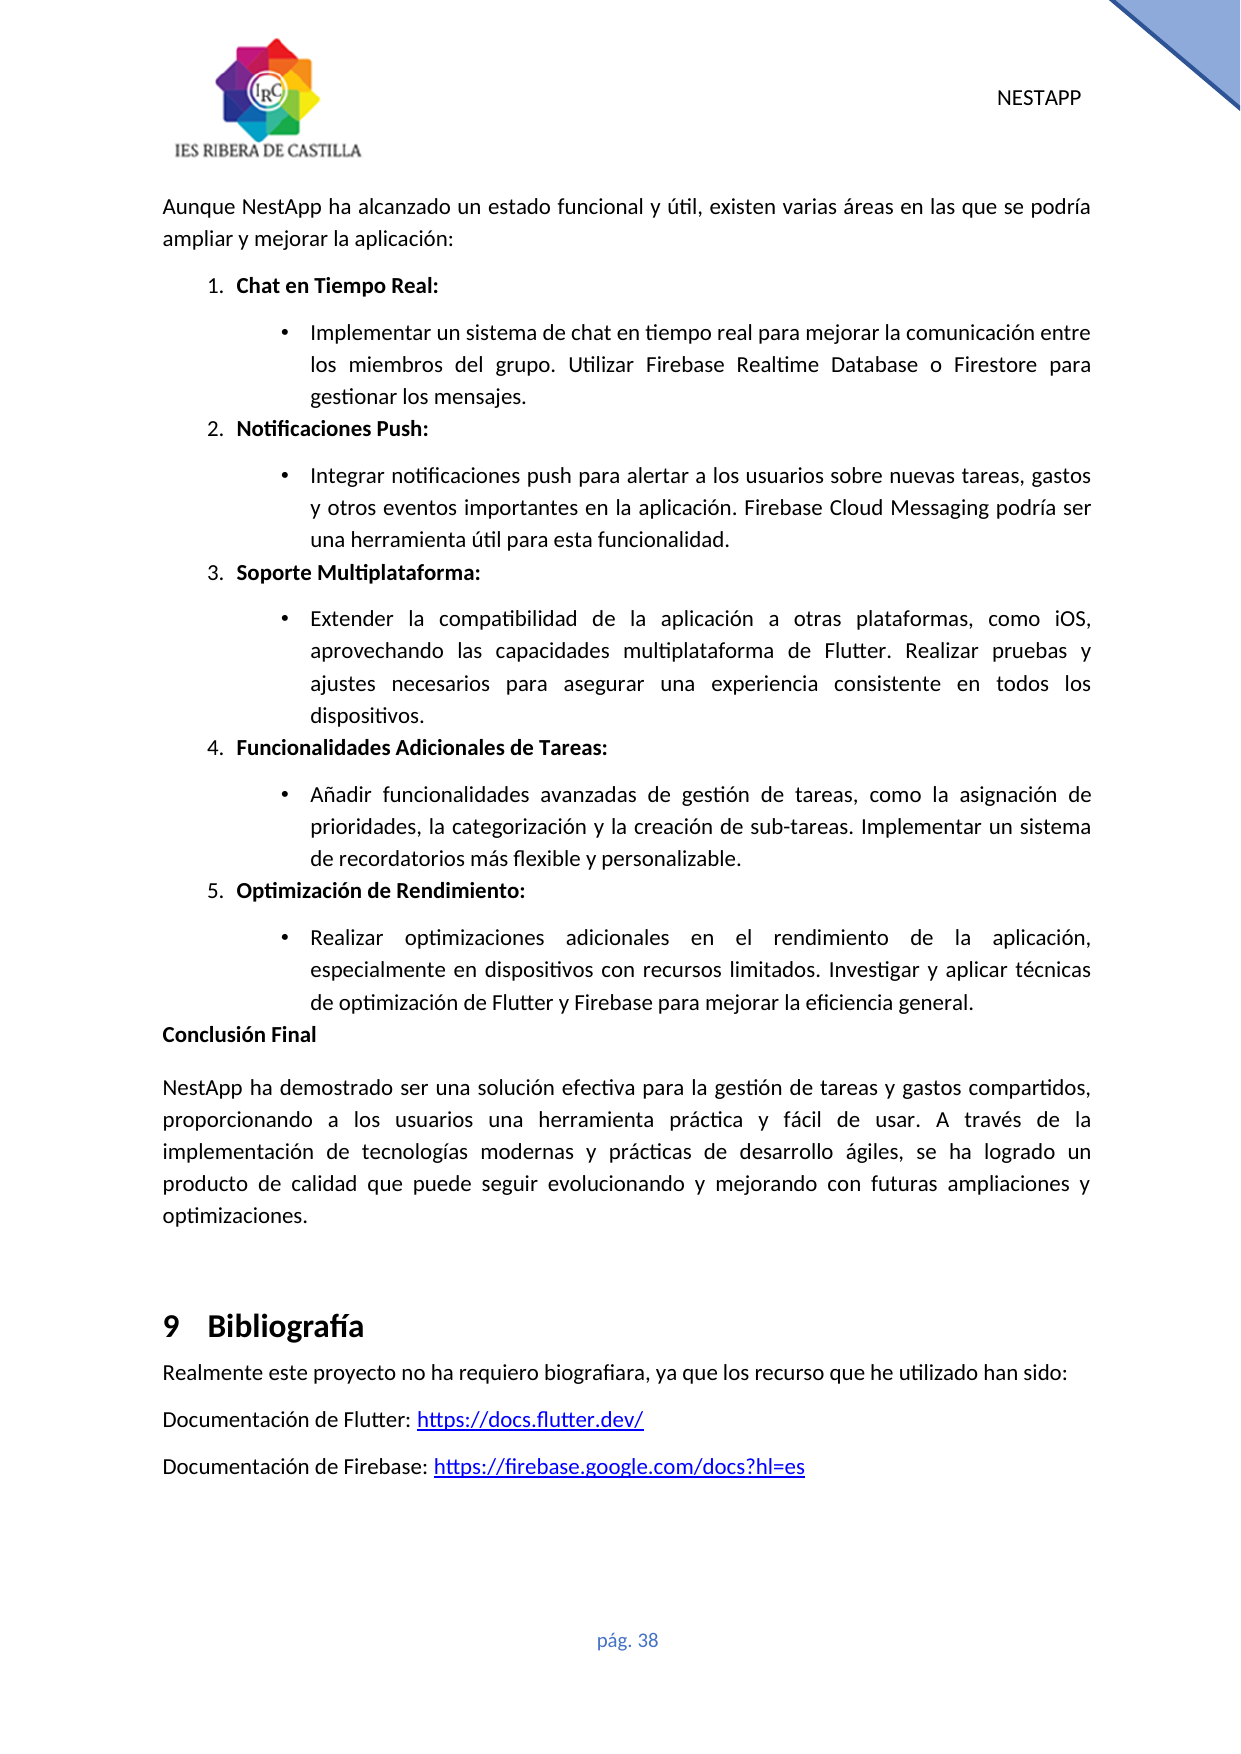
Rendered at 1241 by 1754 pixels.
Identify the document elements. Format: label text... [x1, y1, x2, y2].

list Implementar un sistema de chat en tiempo real para mejorar la comunicación entre los miembros del grupo. Utilizar Firebase Realtime Database o Firestore para gestionar los mensajes. [281, 318, 1093, 410]
picture [173, 29, 366, 164]
list Optimización de Rendimiento: [207, 876, 1093, 904]
text Documentación de Flutter: https://docs.flutter.dev/ [162, 1405, 1093, 1433]
text Conclusión Final [162, 1020, 1093, 1048]
list Soporte Multiplataforma: [207, 558, 1093, 586]
list Realizar optimizaciones adicionales en el rendimiento de la aplicación, especialmente en dispositivos con recursos limitados. Investigar y aplicar técnicas de optimización de Flutter y Firebase para mejorar la eficiencia general. [281, 923, 1093, 1016]
text Documentación de Firebase: https://firebase.google.com/docs?hl=es [162, 1452, 1093, 1480]
text Realmente este proyecto no ha requiero biografiara, ya que los recurso que he utilizado han sido: [162, 1358, 1093, 1387]
list Integrar notificaciones push para alertar a los usuarios sobre nuevas tareas, gastos y otros eventos importantes en la aplicación. Firebase Cloud Messaging podría ser una herramienta útil para esta funcionalidad. [281, 461, 1093, 553]
list Extender la compatibilidad de la aplicación a otras plataformas, como iOS, aprovechando las capacidades multiplataforma de Flutter. Realizar pruebas y ajustes necesarios para asegurar una experiencia consistente en todos los dispositivos. [281, 604, 1093, 729]
list Funcionalidades Adicionales de Tareas: [207, 733, 1093, 761]
subtitle Bibliografía [162, 1306, 1093, 1346]
text NestApp ha demostrado ser una solución efectiva para la gestión de tareas y gastos compartidos, proporcionando a los usuarios una herramienta práctica y fácil de usar. A través de la implementación de tecnologías modernas y prácticas de desarrollo ágiles, se ha logrado un producto de calidad que puede seguir evolucionando y mejorando con futuras ampliaciones y optimizaciones. [162, 1073, 1093, 1229]
list Añadir funcionalidades avanzadas de gestión de tareas, como la asignación de prioridades, la categorización y la creación de sub-tareas. Implementar un sistema de recordatorios más flexible y personalizable. [281, 780, 1093, 872]
list Chat en Tiempo Real: [207, 271, 1093, 299]
list Notificaciones Push: [207, 414, 1093, 442]
text Aunque NestApp ha alcanzado un estado funcional y útil, existen varias áreas en las que se podría ampliar y mejorar la aplicación: [162, 192, 1093, 252]
